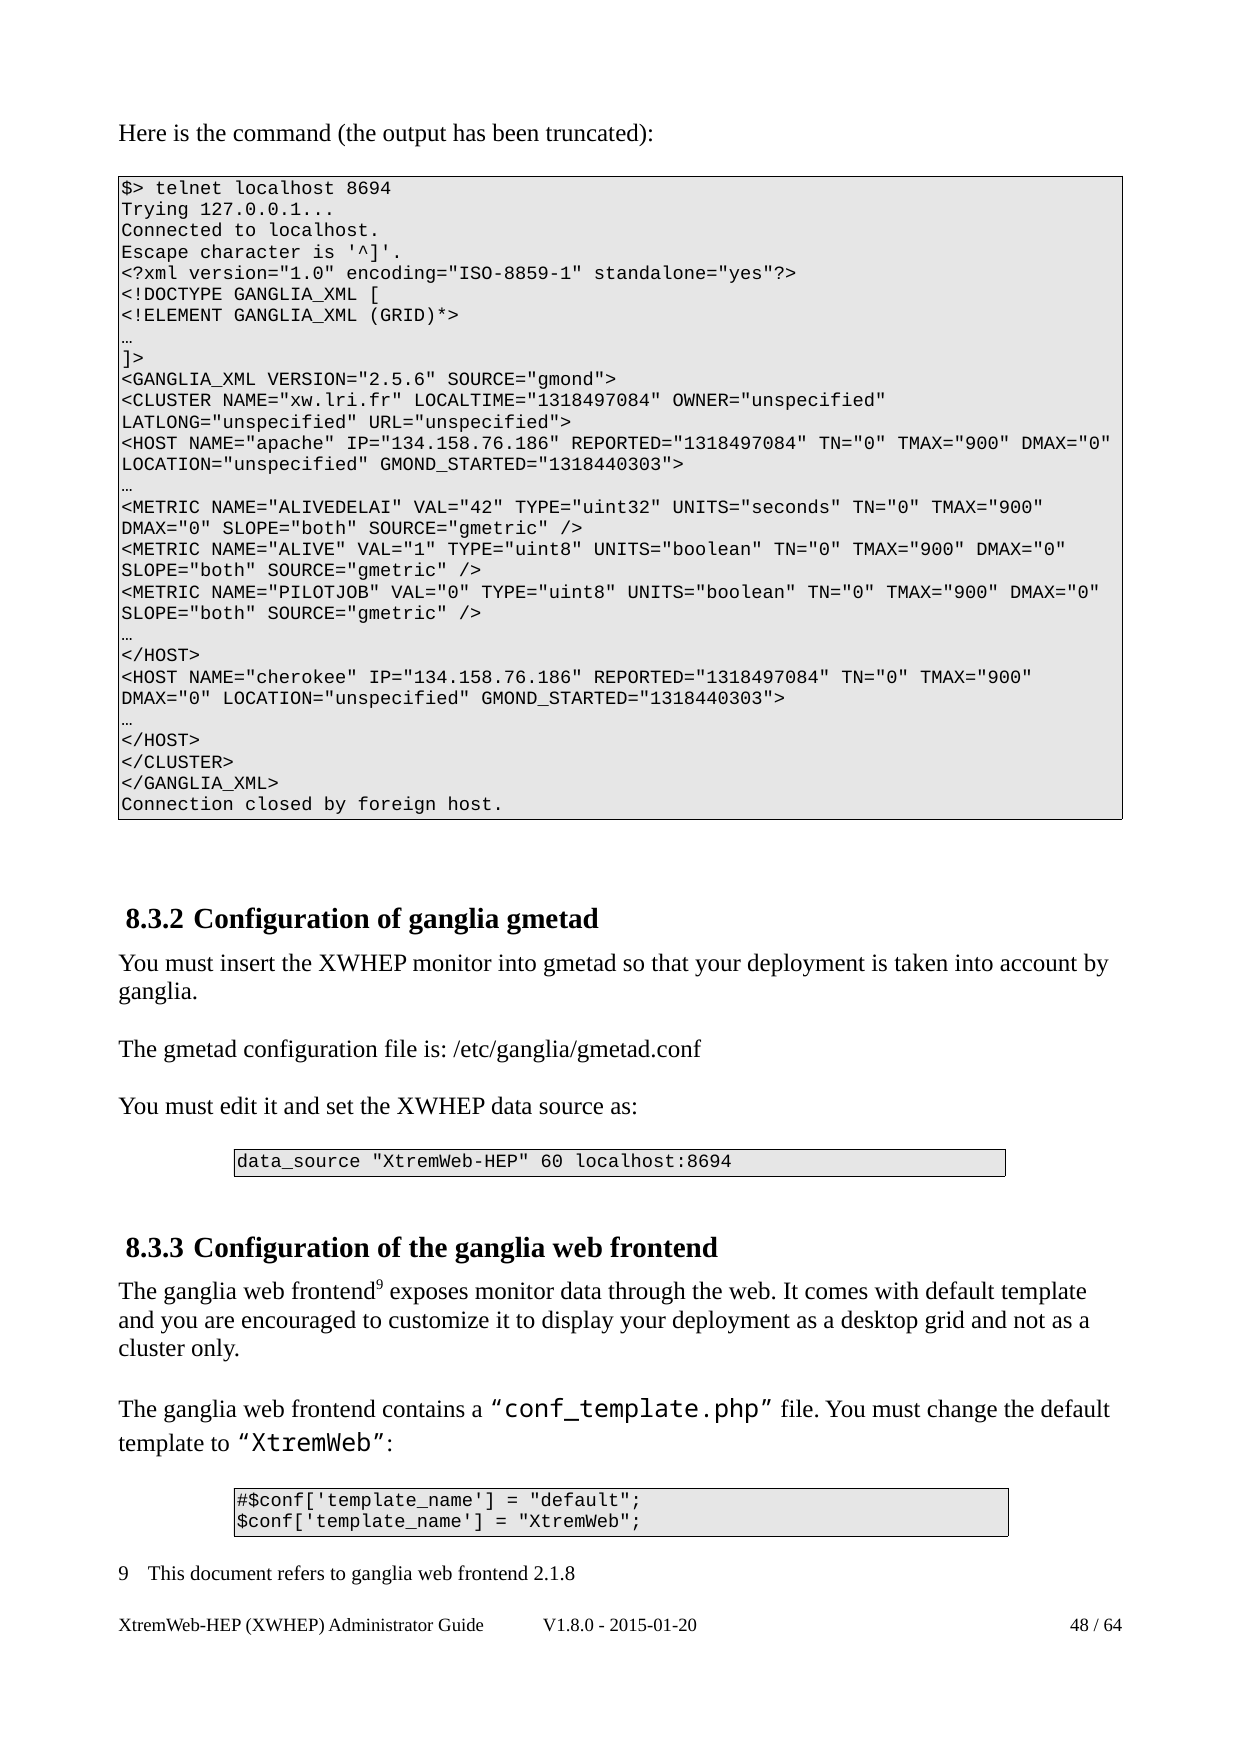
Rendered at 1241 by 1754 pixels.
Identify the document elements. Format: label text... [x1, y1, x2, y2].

text <!ELEMENT GANGLIA_XML (GRID)*> [119, 303, 1122, 324]
subtitle Configuration of the ganglia web frontend [118, 1230, 1122, 1263]
text … [119, 622, 1122, 643]
text <!DOCTYPE GANGLIA_XML [ [119, 282, 1122, 303]
text Connection closed by foreign host. [119, 792, 1122, 819]
text $conf['template_name'] = "XtremWeb"; [235, 1509, 1008, 1536]
text <METRIC NAME="PILOTJOB" VAL="0" TYPE="uint8" UNITS="boolean" TN="0" TMAX="900" DMAX="0" SLOPE="both" SOURCE="gmetric" /> [119, 579, 1122, 622]
text … [119, 707, 1122, 728]
text <METRIC NAME="ALIVE" VAL="1" TYPE="uint8" UNITS="boolean" TN="0" TMAX="900" DMAX="0" SLOPE="both" SOURCE="gmetric" /> [119, 537, 1122, 579]
text <METRIC NAME="ALIVEDELAI" VAL="42" TYPE="uint32" UNITS="seconds" TN="0" TMAX="900" DMAX="0" SLOPE="both" SOURCE="gmetric" /> [119, 494, 1122, 537]
text <HOST NAME="apache" IP="134.158.76.186" REPORTED="1318497084" TN="0" TMAX="900" DMAX="0" LOCATION="unspecified" GMOND_STARTED="1318440303"> [119, 431, 1122, 473]
text data_source "XtremWeb-HEP" 60 localhost:8694 [235, 1150, 1005, 1176]
text ]> [119, 346, 1122, 367]
text Here is the command (the output has been truncated): [118, 118, 1122, 147]
text $> telnet localhost 8694 [119, 177, 1122, 197]
text </GANGLIA_XML> [119, 771, 1122, 792]
text This document refers to ganglia web frontend 2.1.8 [118, 1561, 1122, 1585]
text <CLUSTER NAME="xw.lri.fr" LOCALTIME="1318497084" OWNER="unspecified" LATLONG="unspecified" URL="unspecified"> [119, 388, 1122, 431]
text The ganglia web frontend exposes monitor data through the web. It comes with default template and you are encouraged to customize it to display your deployment as a desktop grid and not as a cluster only. [118, 1276, 1122, 1362]
text </CLUSTER> [119, 749, 1122, 771]
text The ganglia web frontend contains a “conf_template.php” file. You must change the default template to “XtremWeb”: [118, 1391, 1122, 1459]
text Connected to localhost. [119, 218, 1122, 239]
text You must edit it and set the XWHEP data source as: [118, 1091, 1122, 1120]
text … [119, 324, 1122, 346]
text </HOST> [119, 643, 1122, 664]
text </HOST> [119, 728, 1122, 749]
text You must insert the XWHEP monitor into gmetad so that your deployment is taken into account by ganglia. [118, 948, 1122, 1005]
text #$conf['template_name'] = "default"; [235, 1489, 1008, 1509]
text … [119, 473, 1122, 494]
text <HOST NAME="cherokee" IP="134.158.76.186" REPORTED="1318497084" TN="0" TMAX="900" DMAX="0" LOCATION="unspecified" GMOND_STARTED="1318440303"> [119, 664, 1122, 707]
text <?xml version="1.0" encoding="ISO-8859-1" standalone="yes"?> [119, 261, 1122, 282]
text The gmetad configuration file is: /etc/ganglia/gmetad.conf [118, 1034, 1122, 1063]
subtitle Configuration of ganglia gmetad [118, 902, 1122, 935]
text Escape character is '^]'. [119, 239, 1122, 261]
text <GANGLIA_XML VERSION="2.5.6" SOURCE="gmond"> [119, 367, 1122, 388]
text Trying 127.0.0.1... [119, 197, 1122, 218]
